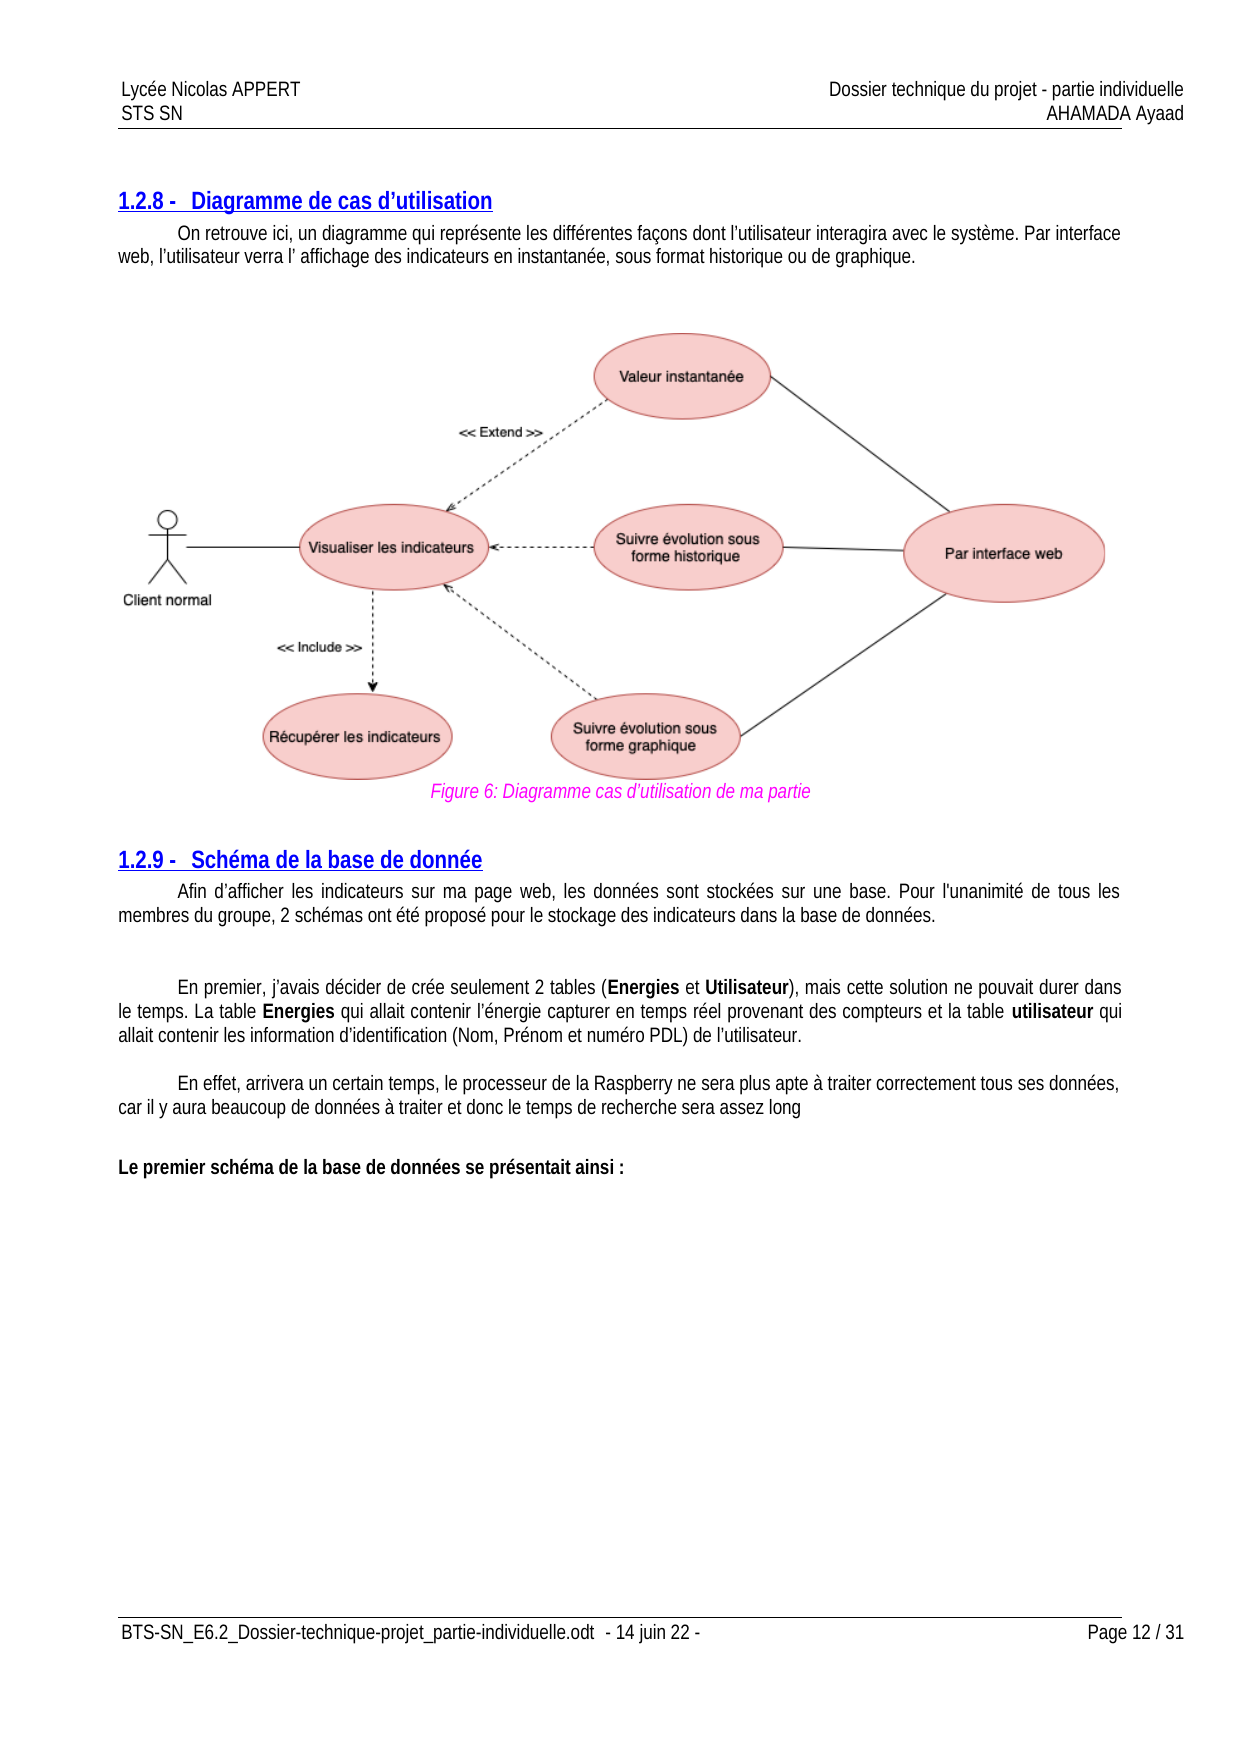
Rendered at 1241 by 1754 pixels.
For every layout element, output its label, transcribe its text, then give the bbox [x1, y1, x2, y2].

text En premier, j’avais décider de crée seulement 2 tables (Energies et Utilisateur), mais cette solution ne pouvait durer dans le temps. La table Energies qui allait contenir l’énergie capturer en temps réel provenant des compteurs et la table utilisateur qui allait contenir les information d’identification (Nom, Prénom et numéro PDL) de l’utilisateur. En effet, arrivera un certain temps, le processeur de la Raspberry ne sera plus apte à traiter correctement tous ses données, car il y aura beaucoup de données à traiter et donc le temps de recherche sera assez long [118, 975, 1122, 1119]
text Figure 6: Diagramme cas d’utilisation de ma partie [123, 334, 1118, 803]
subtitle Diagramme de cas d’utilisation [118, 186, 1122, 214]
subtitle Schéma de la base de donnée [118, 845, 1122, 873]
text On retrouve ici, un diagramme qui représente les différentes façons dont l’utilisateur interagira avec le système. Par interface web, l’utilisateur verra l’ affichage des indicateurs en instantanée, sous format historique ou de graphique. [118, 220, 1122, 268]
picture [123, 333, 1106, 780]
text Afin d’afficher les indicateurs sur ma page web, les données sont stockées sur une base. Pour l'unanimité de tous les membres du groupe, 2 schémas ont été proposé pour le stockage des indicateurs dans la base de données. [118, 879, 1122, 927]
text Le premier schéma de la base de données se présentait ainsi : [118, 1131, 1122, 1179]
